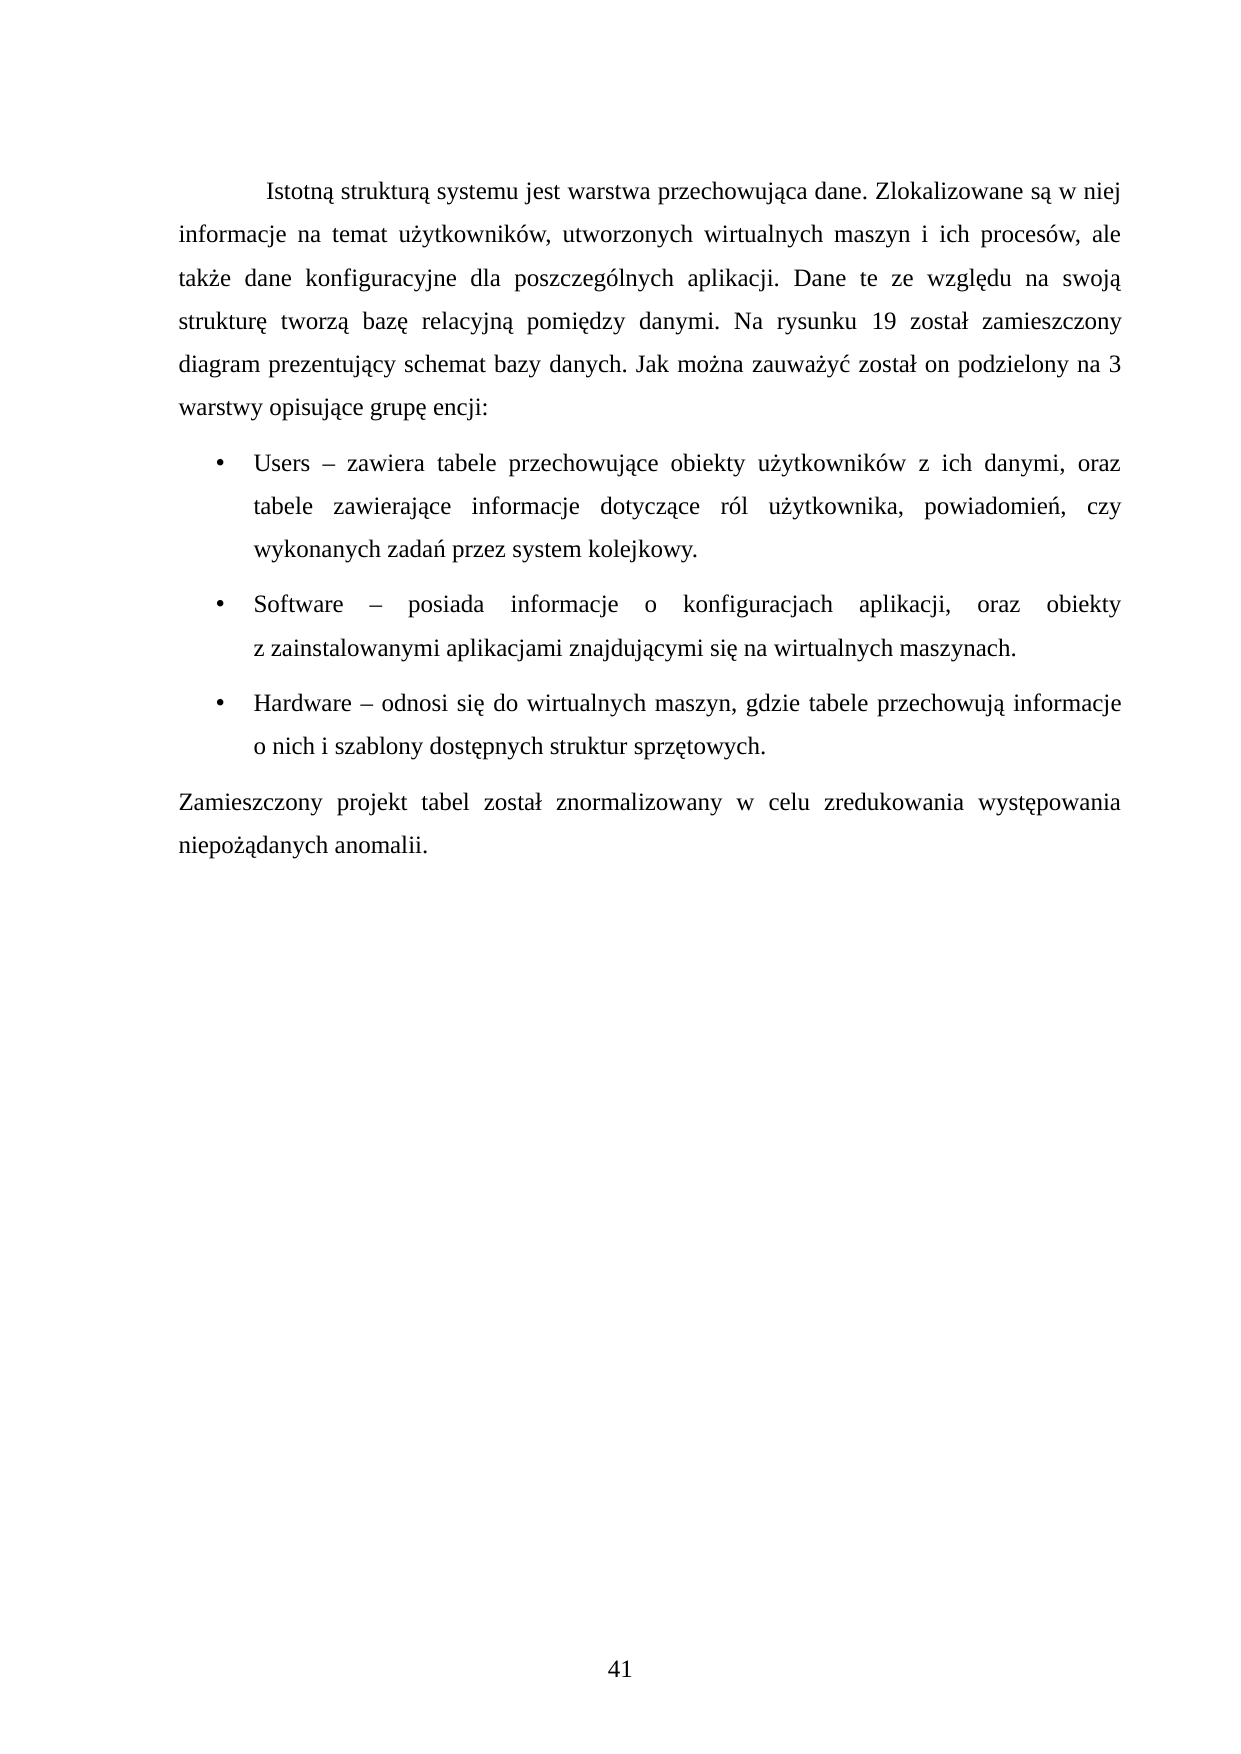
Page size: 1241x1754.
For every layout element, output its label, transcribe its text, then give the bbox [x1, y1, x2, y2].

text Istotną strukturą systemu jest warstwa przechowująca dane. Zlokalizowane są w niej informacje na temat użytkowników, utworzonych wirtualnych maszyn i ich procesów, ale także dane konfiguracyjne dla poszczególnych aplikacji. Dane te ze względu na swoją strukturę tworzą bazę relacyjną pomiędzy danymi. Na rysunku 19 został zamieszczony diagram prezentujący schemat bazy danych. Jak można zauważyć został on podzielony na 3 warstwy opisujące grupę encji: [178, 176, 1122, 421]
list Hardware – odnosi się do wirtualnych maszyn, gdzie tabele przechowują informacje o nich i szablony dostępnych struktur sprzętowych. [216, 688, 1122, 760]
list Users – zawiera tabele przechowujące obiekty użytkowników z ich danymi, oraz tabele zawierające informacje dotyczące ról użytkownika, powiadomień, czy wykonanych zadań przez system kolejkowy. [216, 448, 1122, 563]
text Zamieszczony projekt tabel został znormalizowany w celu zredukowania występowania niepożądanych anomalii. [178, 787, 1122, 859]
list Software – posiada informacje o konfiguracjach aplikacji, oraz obiekty z zainstalowanymi aplikacjami znajdującymi się na wirtualnych maszynach. [216, 589, 1122, 661]
